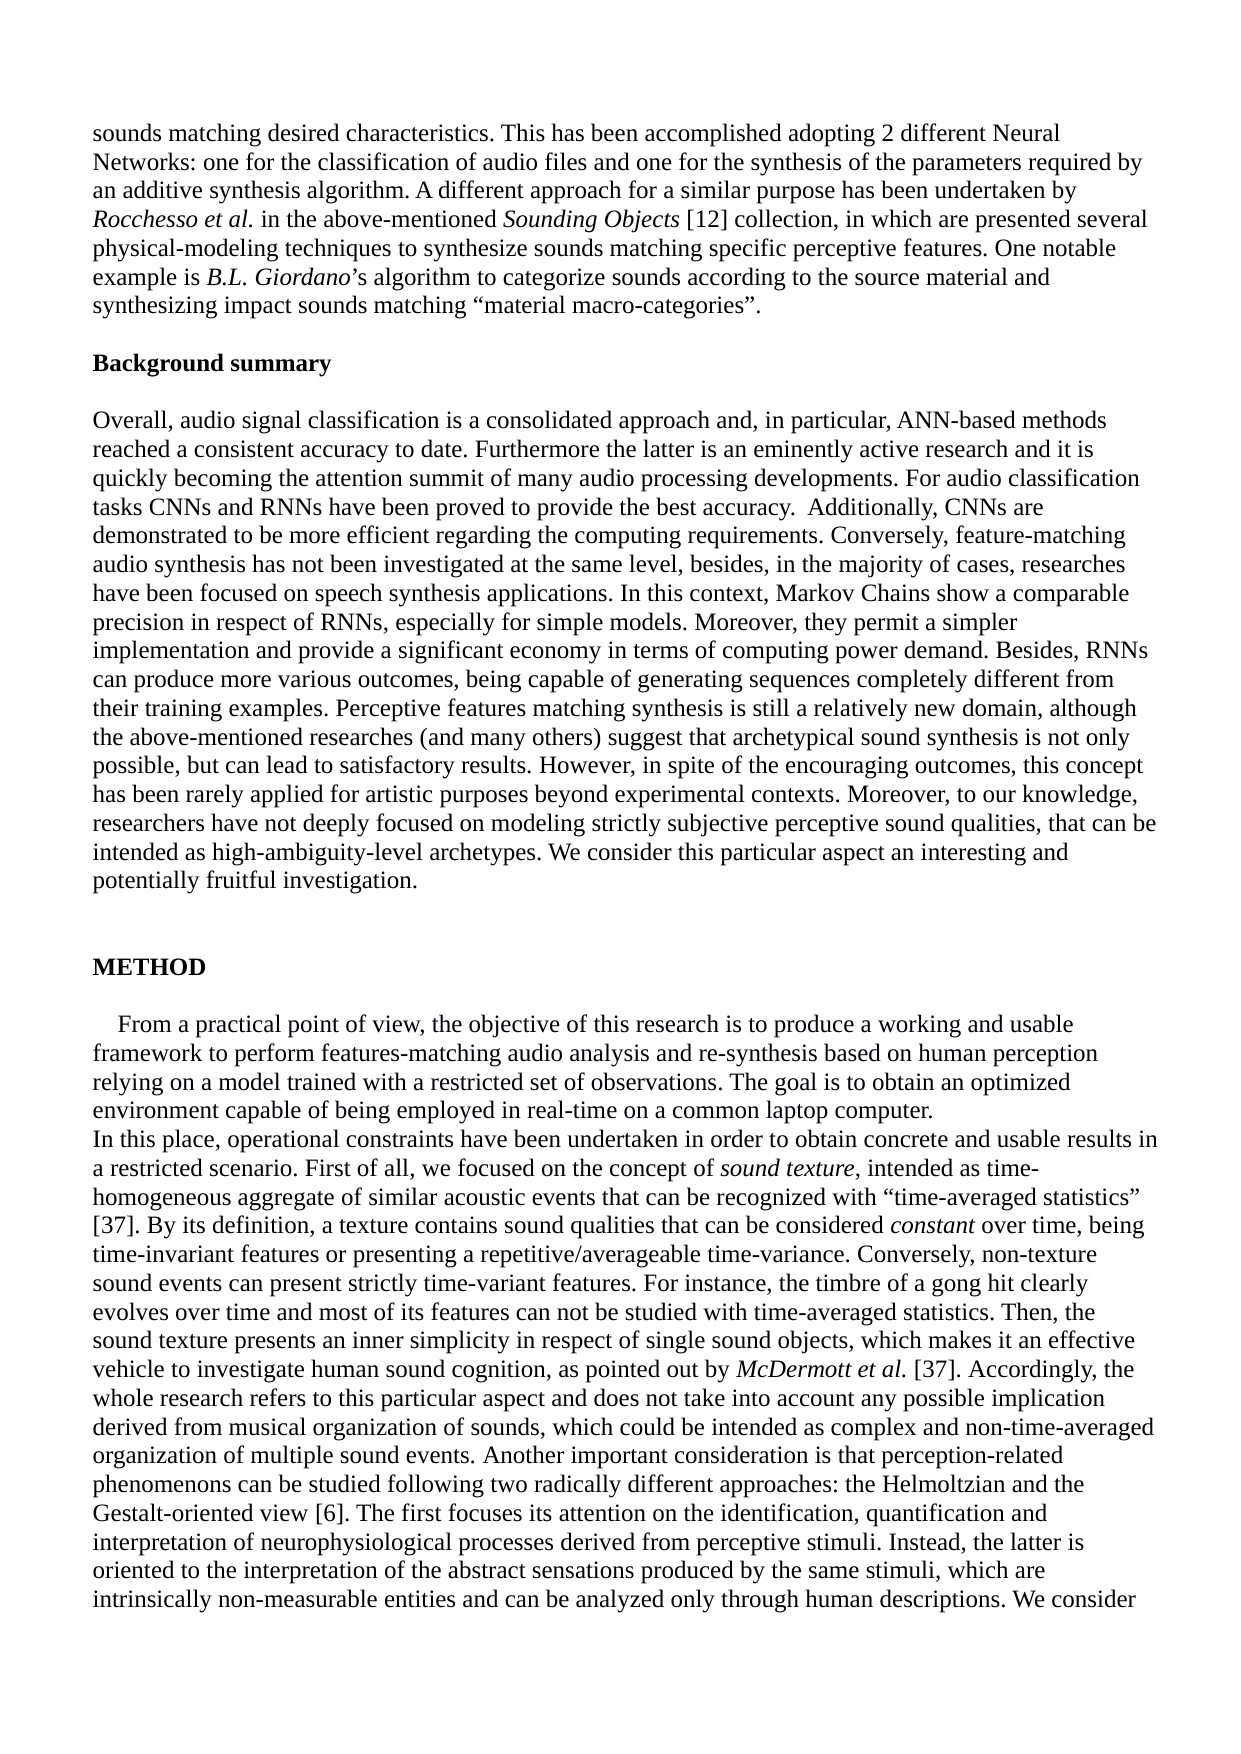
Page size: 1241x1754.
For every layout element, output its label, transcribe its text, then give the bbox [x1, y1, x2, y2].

text In this place, operational constraints have been undertaken in order to obtain concrete and usable results in a restricted scenario. First of all, we focused on the concept of sound texture, intended as time-homogeneous aggregate of similar acoustic events that can be recognized with “time-averaged statistics” [37]. By its definition, a texture contains sound qualities that can be considered constant over time, being time-invariant features or presenting a repetitive/averageable time-variance. Conversely, non-texture sound events can present strictly time-variant features. For instance, the timbre of a gong hit clearly evolves over time and most of its features can not be studied with time-averaged statistics. Then, the sound texture presents an inner simplicity in respect of single sound objects, which makes it an effective vehicle to investigate human sound cognition, as pointed out by McDermott et al. [37]. Accordingly, the whole research refers to this particular aspect and does not take into account any possible implication derived from musical organization of sounds, which could be intended as complex and non-time-averaged organization of multiple sound events. Another important consideration is that perception-related phenomenons can be studied following two radically different approaches: the Helmoltzian and the Gestalt-oriented view [6]. The first focuses its attention on the identification, quantification and interpretation of neurophysiological processes derived from perceptive stimuli. Instead, the latter is oriented to the interpretation of the abstract sensations produced by the same stimuli, which are intrinsically non-measurable entities and can be analyzed only through human descriptions. We consider [92, 1124, 1160, 1613]
text Overall, audio signal classification is a consolidated approach and, in particular, ANN-based methods reached a consistent accuracy to date. Furthermore the latter is an eminently active research and it is quickly becoming the attention summit of many audio processing developments. For audio classification tasks CNNs and RNNs have been proved to provide the best accuracy. Additionally, CNNs are demonstrated to be more efficient regarding the computing requirements. Conversely, feature-matching audio synthesis has not been investigated at the same level, besides, in the majority of cases, researches have been focused on speech synthesis applications. In this context, Markov Chains show a comparable precision in respect of RNNs, especially for simple models. Moreover, they permit a simpler implementation and provide a significant economy in terms of computing power demand. Besides, RNNs can produce more various outcomes, being capable of generating sequences completely different from their training examples. Perceptive features matching synthesis is still a relatively new domain, although the above-mentioned researches (and many others) suggest that archetypical sound synthesis is not only possible, but can lead to satisfactory results. However, in spite of the encouraging outcomes, this concept has been rarely applied for artistic purposes beyond experimental contexts. Moreover, to our knowledge, researchers have not deeply focused on modeling strictly subjective perceptive sound qualities, that can be intended as high-ambiguity-level archetypes. We consider this particular aspect an interesting and potentially fruitful investigation. [92, 406, 1160, 894]
text Background summary [92, 348, 1160, 377]
text METHOD [92, 952, 1160, 981]
text From a practical point of view, the objective of this research is to produce a working and usable framework to perform features-matching audio analysis and re-synthesis based on human perception relying on a model trained with a restricted set of observations. The goal is to obtain an optimized environment capable of being employed in real-time on a common laptop computer. [92, 1009, 1160, 1124]
text sounds matching desired characteristics. This has been accomplished adopting 2 different Neural Networks: one for the classification of audio files and one for the synthesis of the parameters required by an additive synthesis algorithm. A different approach for a similar purpose has been undertaken by Rocchesso et al. in the above-mentioned Sounding Objects [12] collection, in which are presented several physical-modeling techniques to synthesize sounds matching specific perceptive features. One notable example is B.L. Giordano’s algorithm to categorize sounds according to the source material and synthesizing impact sounds matching “material macro-categories”. [92, 118, 1160, 319]
